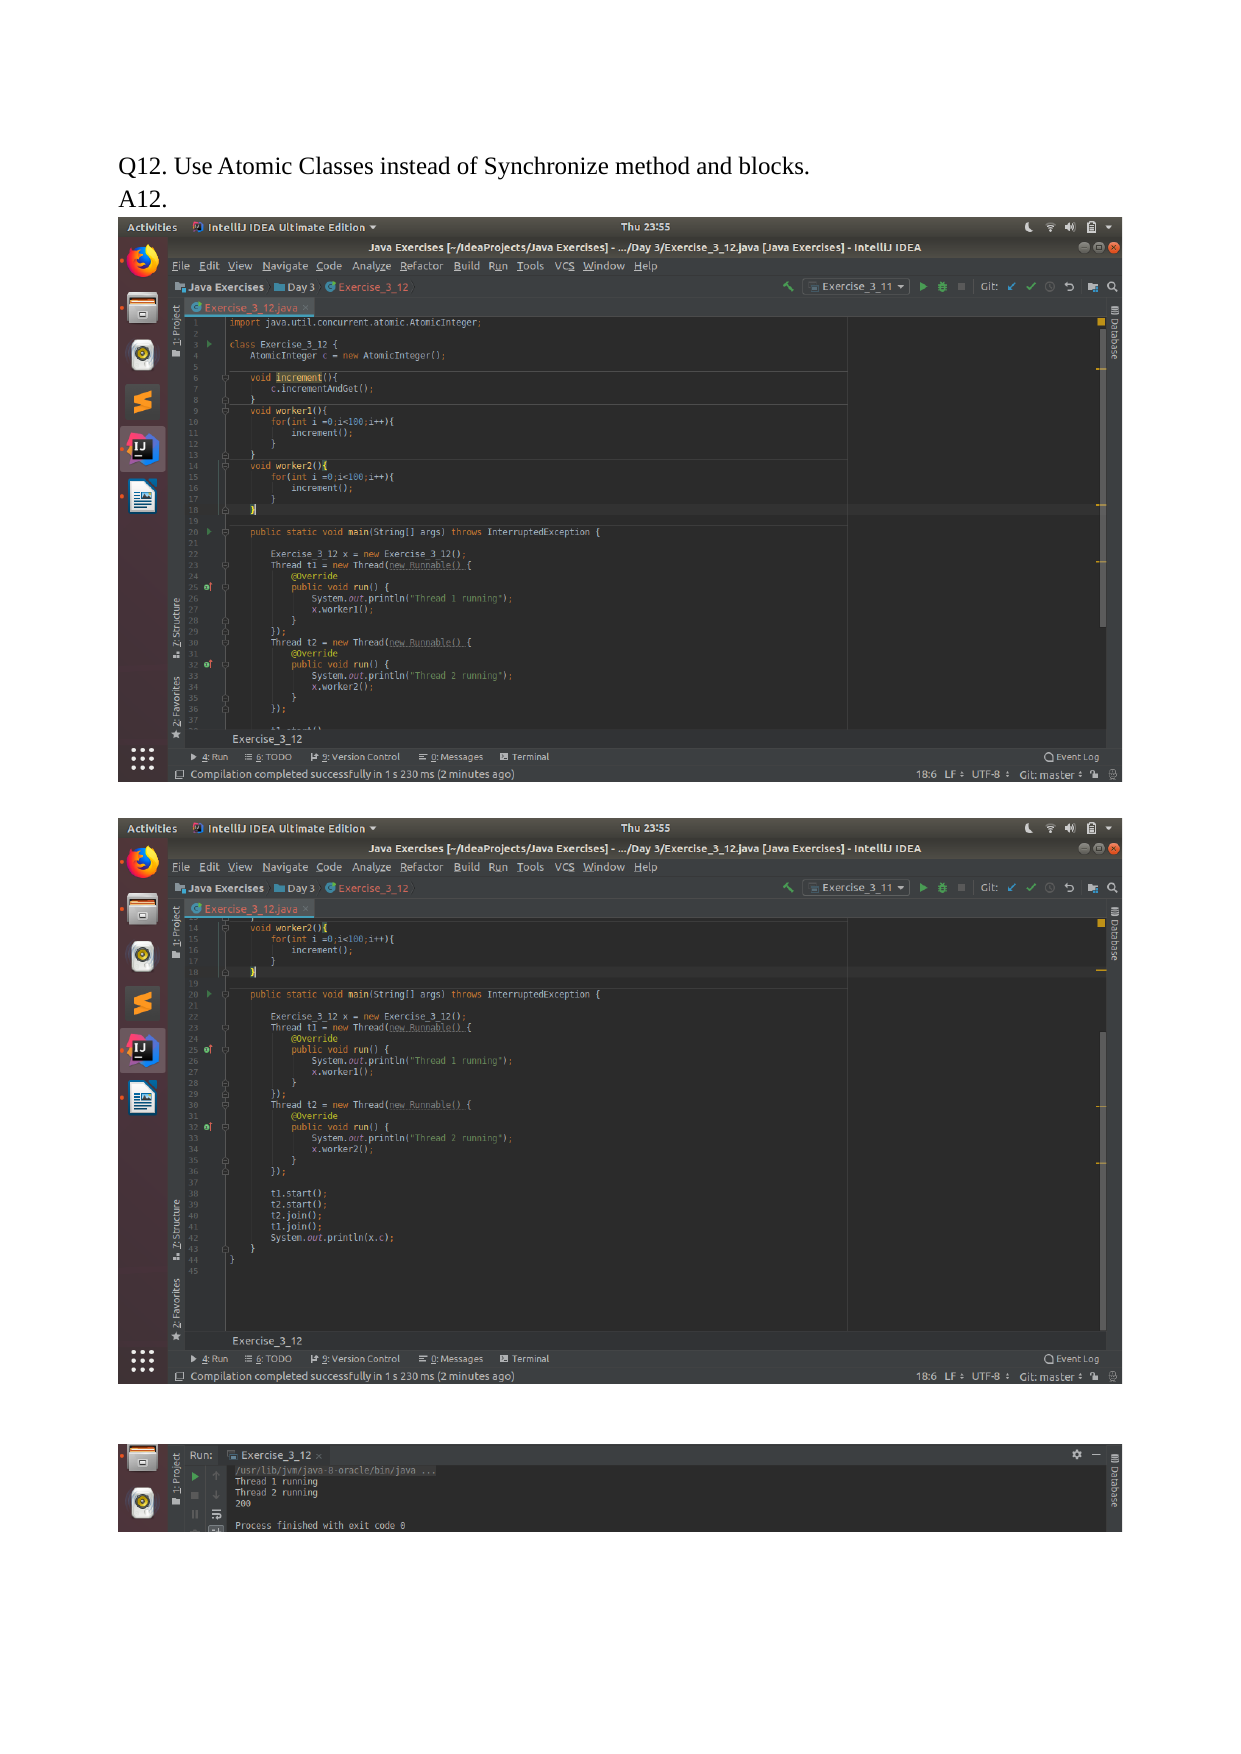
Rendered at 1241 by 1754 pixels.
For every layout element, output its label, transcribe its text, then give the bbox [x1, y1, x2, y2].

picture [118, 818, 1123, 1384]
picture [118, 217, 1123, 782]
text A12. [118, 184, 1122, 213]
picture [118, 1444, 1123, 1513]
text Q12. Use Atomic Classes instead of Synchronize method and blocks. [118, 151, 1122, 180]
